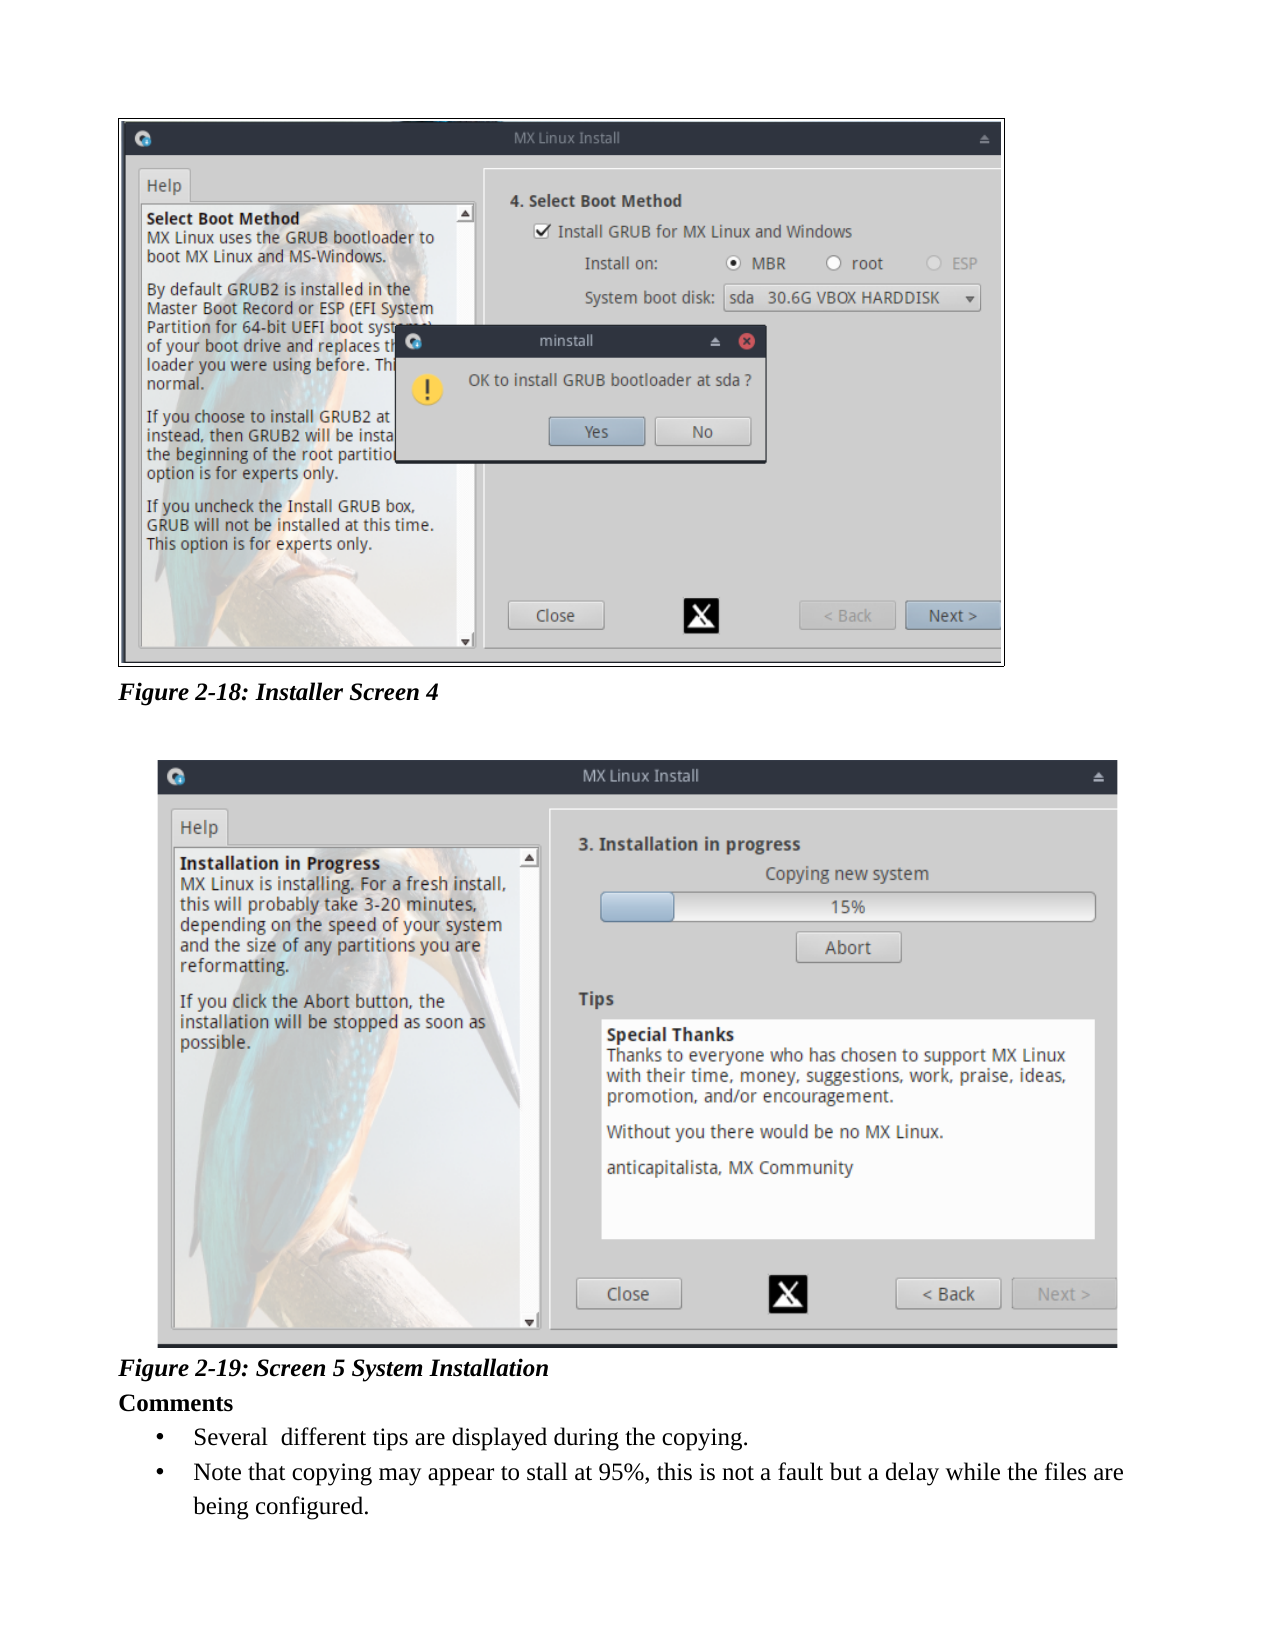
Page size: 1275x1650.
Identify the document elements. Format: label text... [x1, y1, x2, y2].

picture [121, 121, 1001, 663]
text Figure 2-19: Screen 5 System Installation [118, 761, 1157, 1382]
list Several different tips are displayed during the copying. [156, 1422, 1157, 1451]
picture [157, 760, 1118, 1348]
text Figure 2-18: Installer Screen 4 [118, 118, 1157, 706]
list Note that copying may appear to stall at 95%, this is not a fault but a delay while the files are being configured. [156, 1457, 1157, 1520]
text Comments [118, 1388, 1157, 1417]
